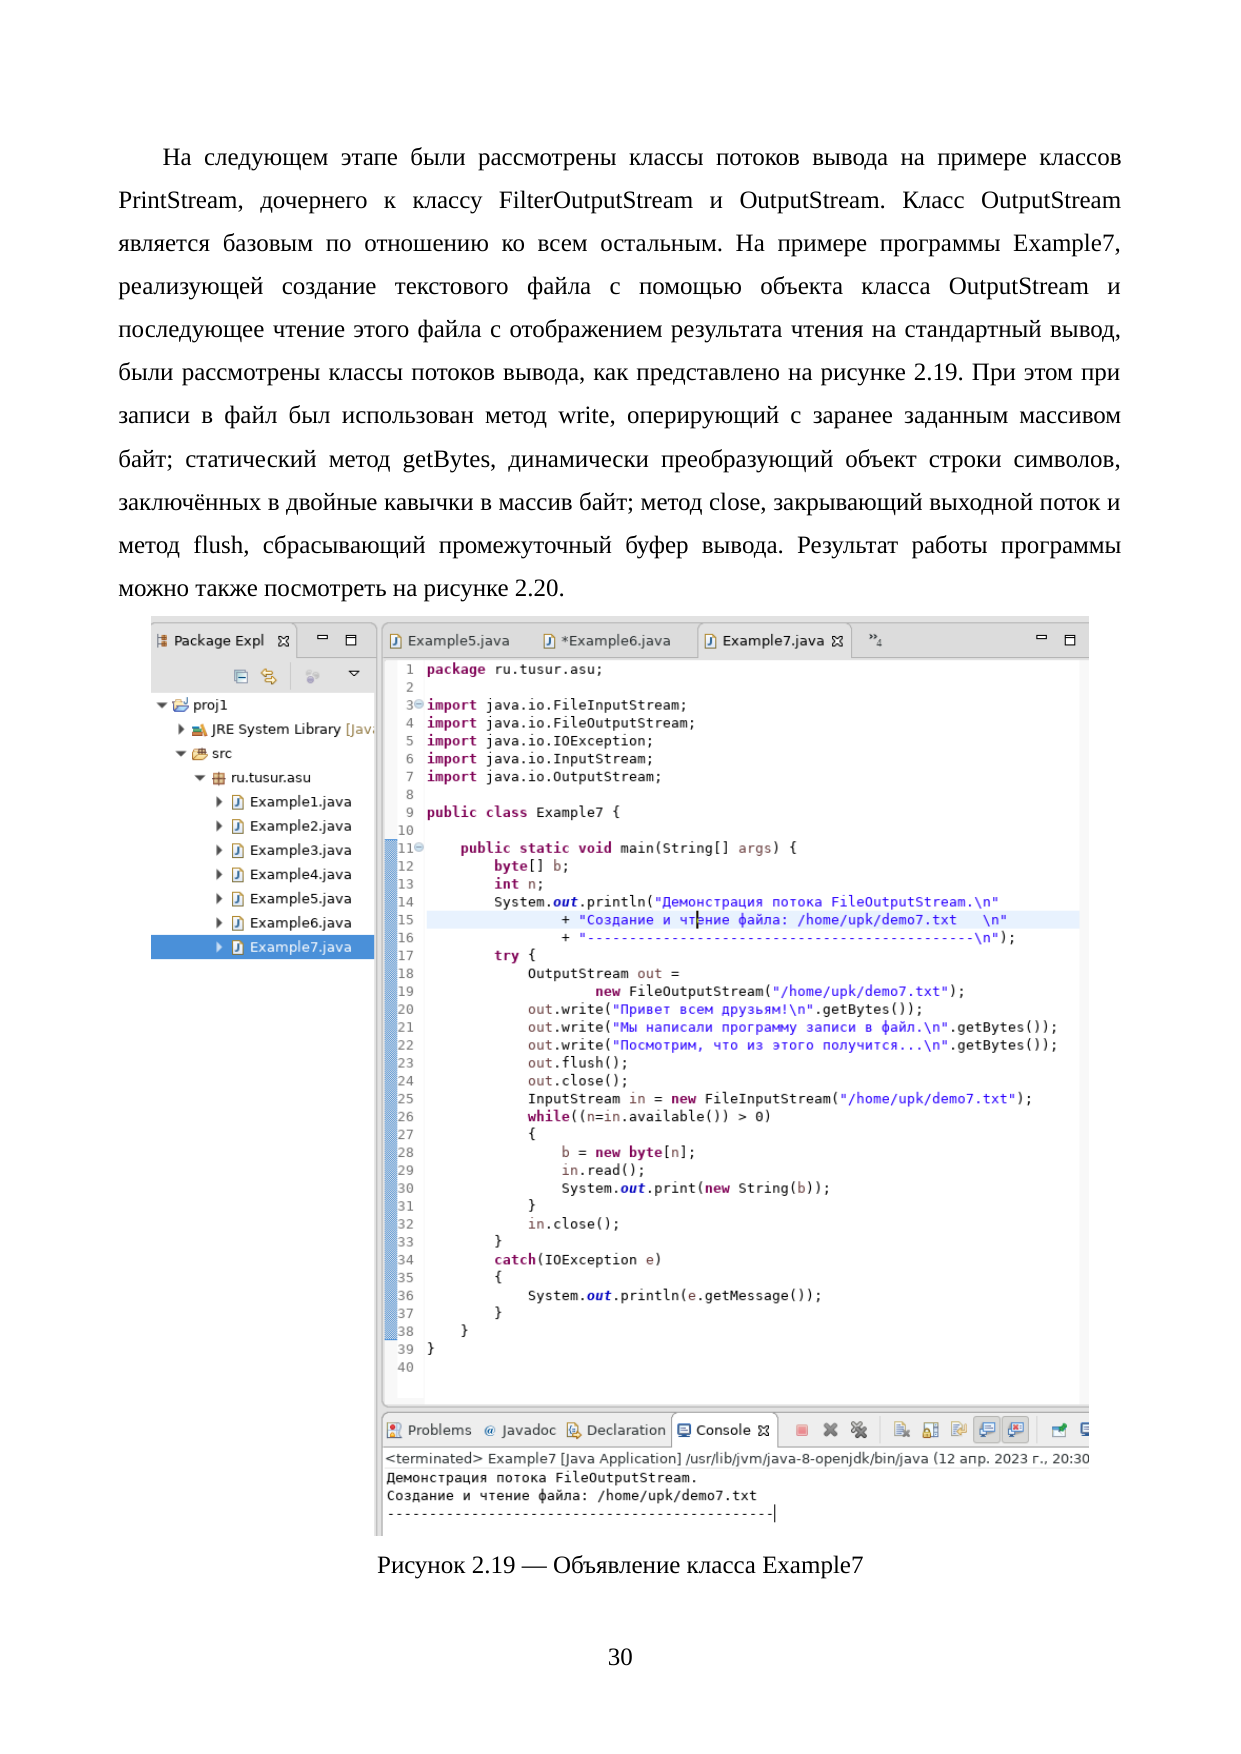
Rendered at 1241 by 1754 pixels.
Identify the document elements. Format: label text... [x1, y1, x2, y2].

text Рисунок 2.19 — Объявление класса Example7 [118, 616, 1122, 1579]
picture [151, 616, 1089, 1536]
text На следующем этапе были рассмотрены классы потоков вывода на примере классов PrintStream, дочернего к классу FilterOutputStream и OutputStream. Класс OutputStream является базовым по отношению ко всем остальным. На примере программы Example7, реализующей создание текстового файла с помощью объекта класса OutputStream и последующее чтение этого файла с отображением результата чтения на стандартный вывод, были рассмотрены классы потоков вывода, как представлено на рисунке 2.19. При этом при записи в файл был использован метод write, оперирующий с заранее заданным массивом байт; статический метод getBytes, динамически преобразующий объект строки символов, заключённых в двойные кавычки в массив байт; метод close, закрывающий выходной поток и метод flush, сбрасывающий промежуточный буфер вывода. Результат работы программы можно также посмотреть на рисунке 2.20. [118, 142, 1122, 602]
